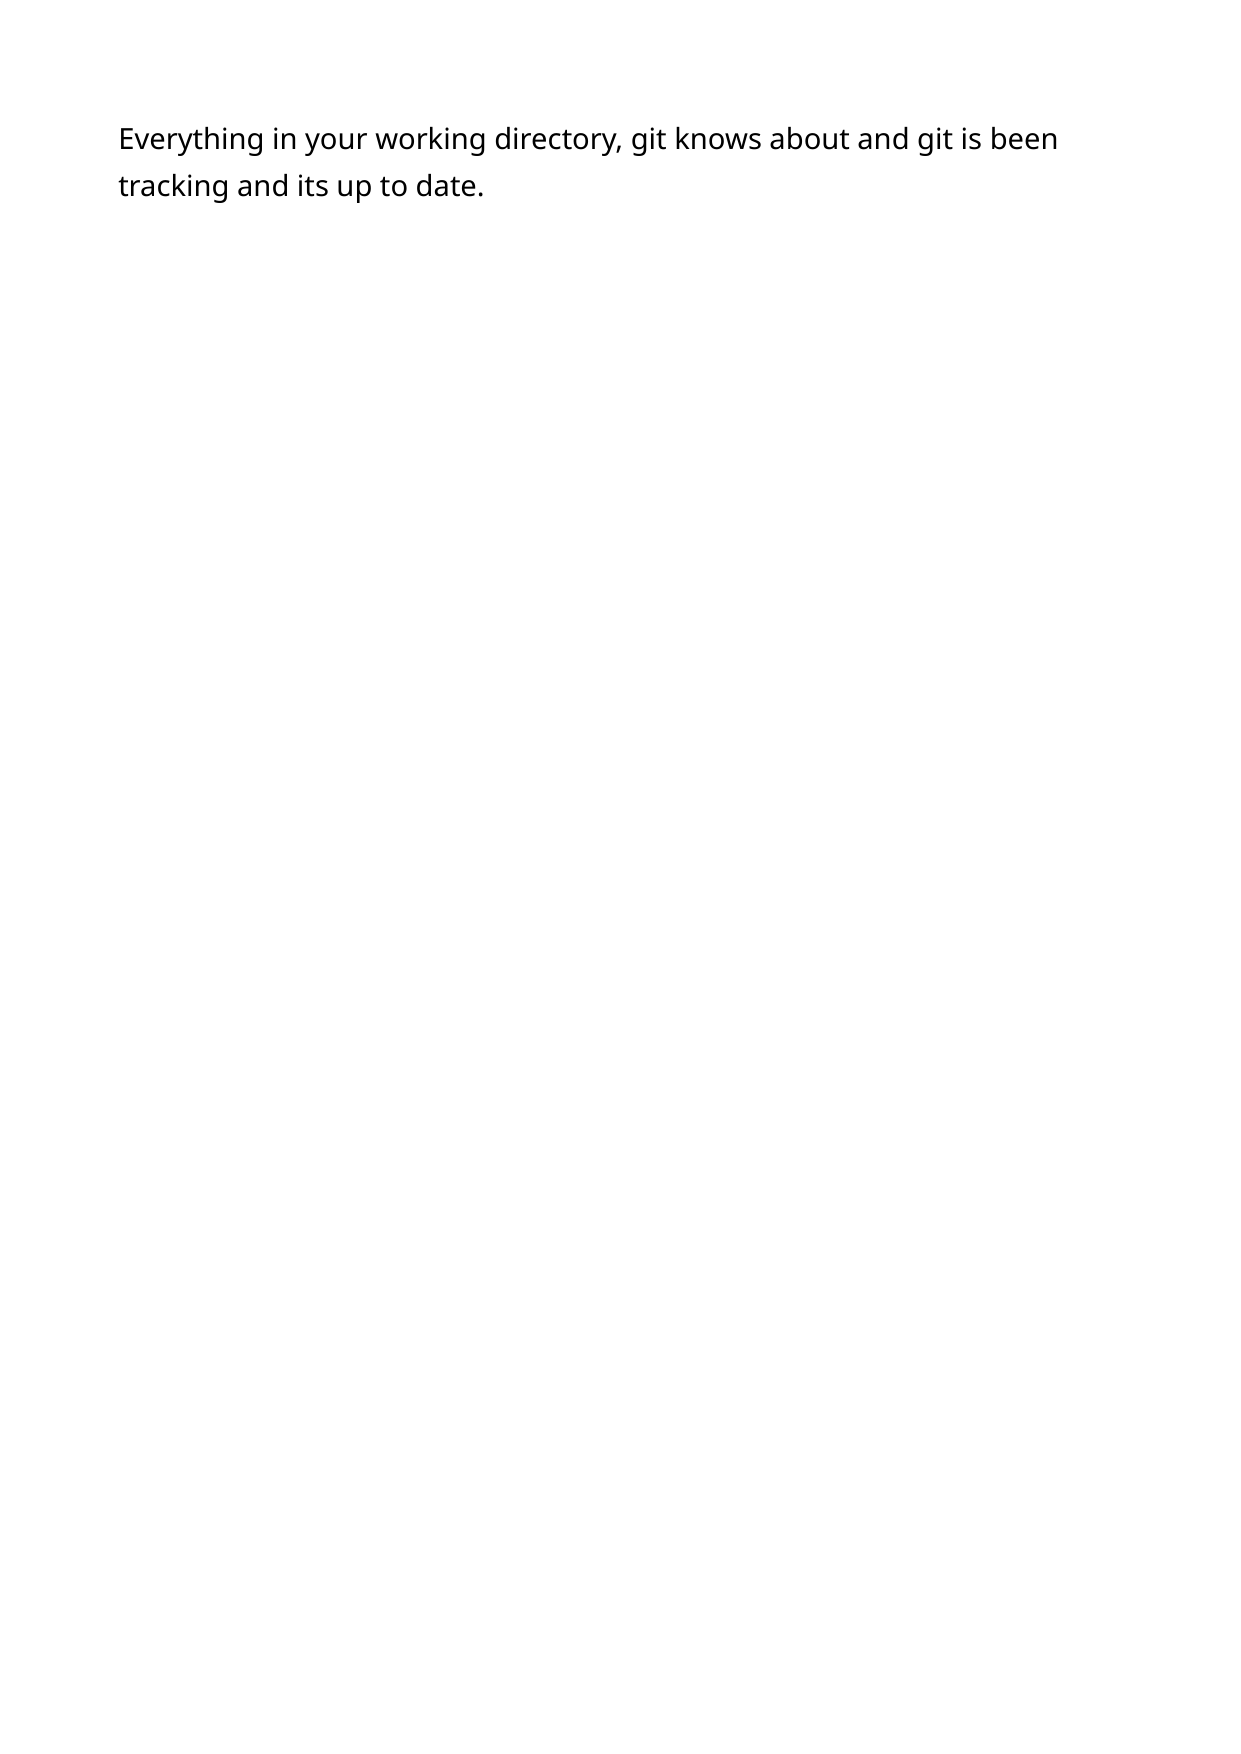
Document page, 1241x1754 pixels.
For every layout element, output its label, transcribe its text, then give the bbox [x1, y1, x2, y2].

text Everything in your working directory, git knows about and git is been tracking and its up to date. [118, 118, 1122, 205]
